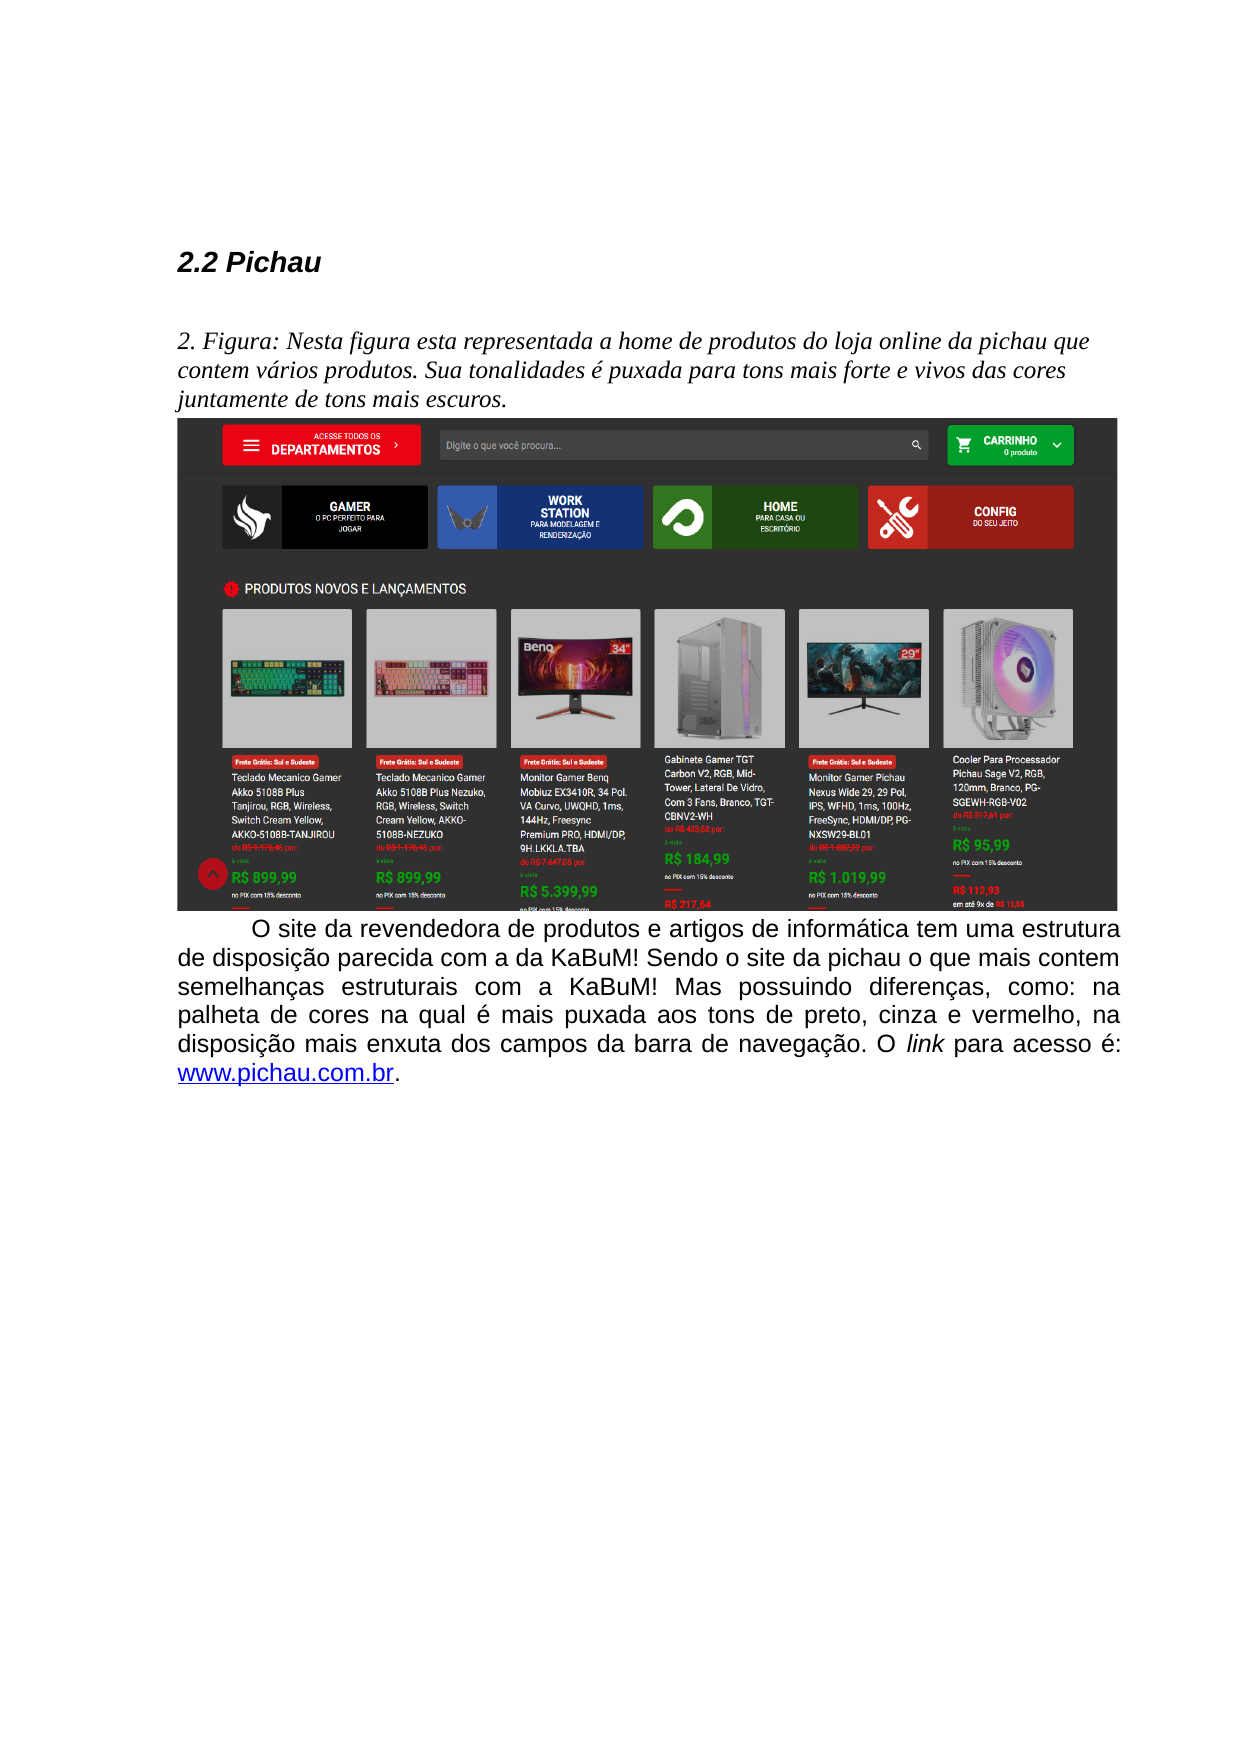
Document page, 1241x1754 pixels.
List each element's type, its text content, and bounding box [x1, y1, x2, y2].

subtitle 2.2 Pichau [177, 245, 1122, 279]
text O site da revendedora de produtos e artigos de informática tem uma estrutura de disposição parecida com a da KaBuM! Sendo o site da pichau o que mais contem semelhanças estruturais com a KaBuM! Mas possuindo diferenças, como: na palheta de cores na qual é mais puxada aos tons de preto, cinza e vermelho, na disposição mais enxuta dos campos da barra de navegação. O link para acesso é: www.pichau.com.br. [177, 914, 1122, 1086]
picture [177, 418, 1118, 911]
text 2. Figura: Nesta figura esta representada a home de produtos do loja online da pichau que contem vários produtos. Sua tonalidades é puxada para tons mais forte e vivos das cores juntamente de tons mais escuros. [177, 326, 1117, 413]
